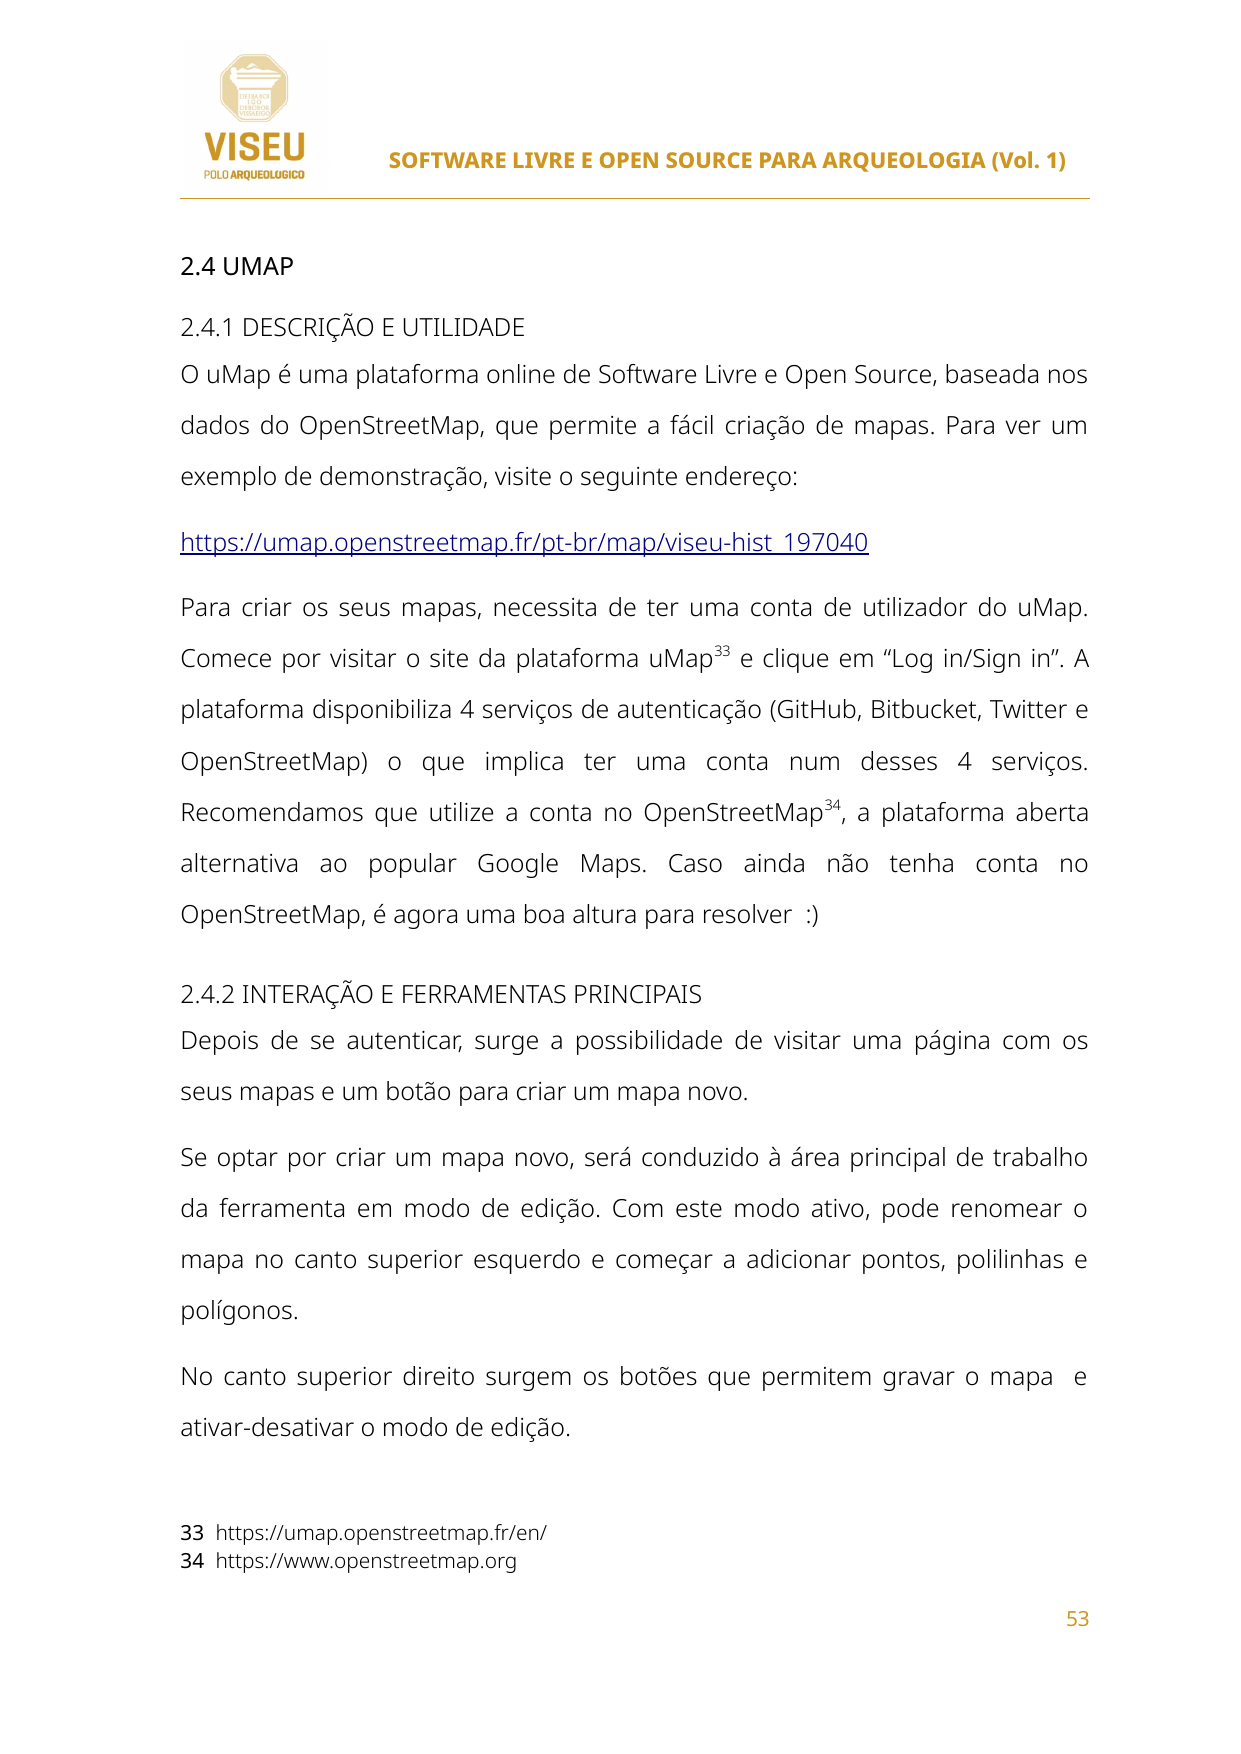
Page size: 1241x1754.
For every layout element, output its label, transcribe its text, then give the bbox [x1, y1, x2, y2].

subtitle 2.4.1 Descrição e Utilidade [180, 310, 1090, 344]
subtitle 2.4.2 Interação e ferramentas principais [180, 976, 1090, 1011]
subtitle 2.4 uMap [180, 249, 1090, 283]
text O uMap é uma plataforma online de Software Livre e Open Source, baseada nos dados do OpenStreetMap, que permite a fácil criação de mapas. Para ver um exemplo de demonstração, visite o seguinte endereço: [180, 357, 1090, 493]
text https://www.openstreetmap.org [180, 1547, 1090, 1575]
text Depois de se autenticar, surge a possibilidade de visitar uma página com os seus mapas e um botão para criar um mapa novo. [180, 1023, 1090, 1108]
text No canto superior direito surgem os botões que permitem gravar o mapa e ativar-desativar o modo de edição. [180, 1358, 1090, 1443]
text https://umap.openstreetmap.fr/pt-br/map/viseu-hist_197040 [180, 524, 1090, 558]
text Se optar por criar um mapa novo, será conduzido à área principal de trabalho da ferramenta em modo de edição. Com este modo ativo, pode renomear o mapa no canto superior esquerdo e começar a adicionar pontos, polilinhas e polígonos. [180, 1140, 1090, 1327]
text Para criar os seus mapas, necessita de ter uma conta de utilizador do uMap. Comece por visitar o site da plataforma uMap e clique em “Log in/Sign in”. A plataforma disponibiliza 4 serviços de autenticação (GitHub, Bitbucket, Twitter e OpenStreetMap) o que implica ter uma conta num desses 4 serviços. Recomendamos que utilize a conta no OpenStreetMap, a plataforma aberta alternativa ao popular Google Maps. Caso ainda não tenha conta no OpenStreetMap, é agora uma boa altura para resolver :) [180, 590, 1090, 930]
text https://umap.openstreetmap.fr/en/ [180, 1518, 1090, 1547]
